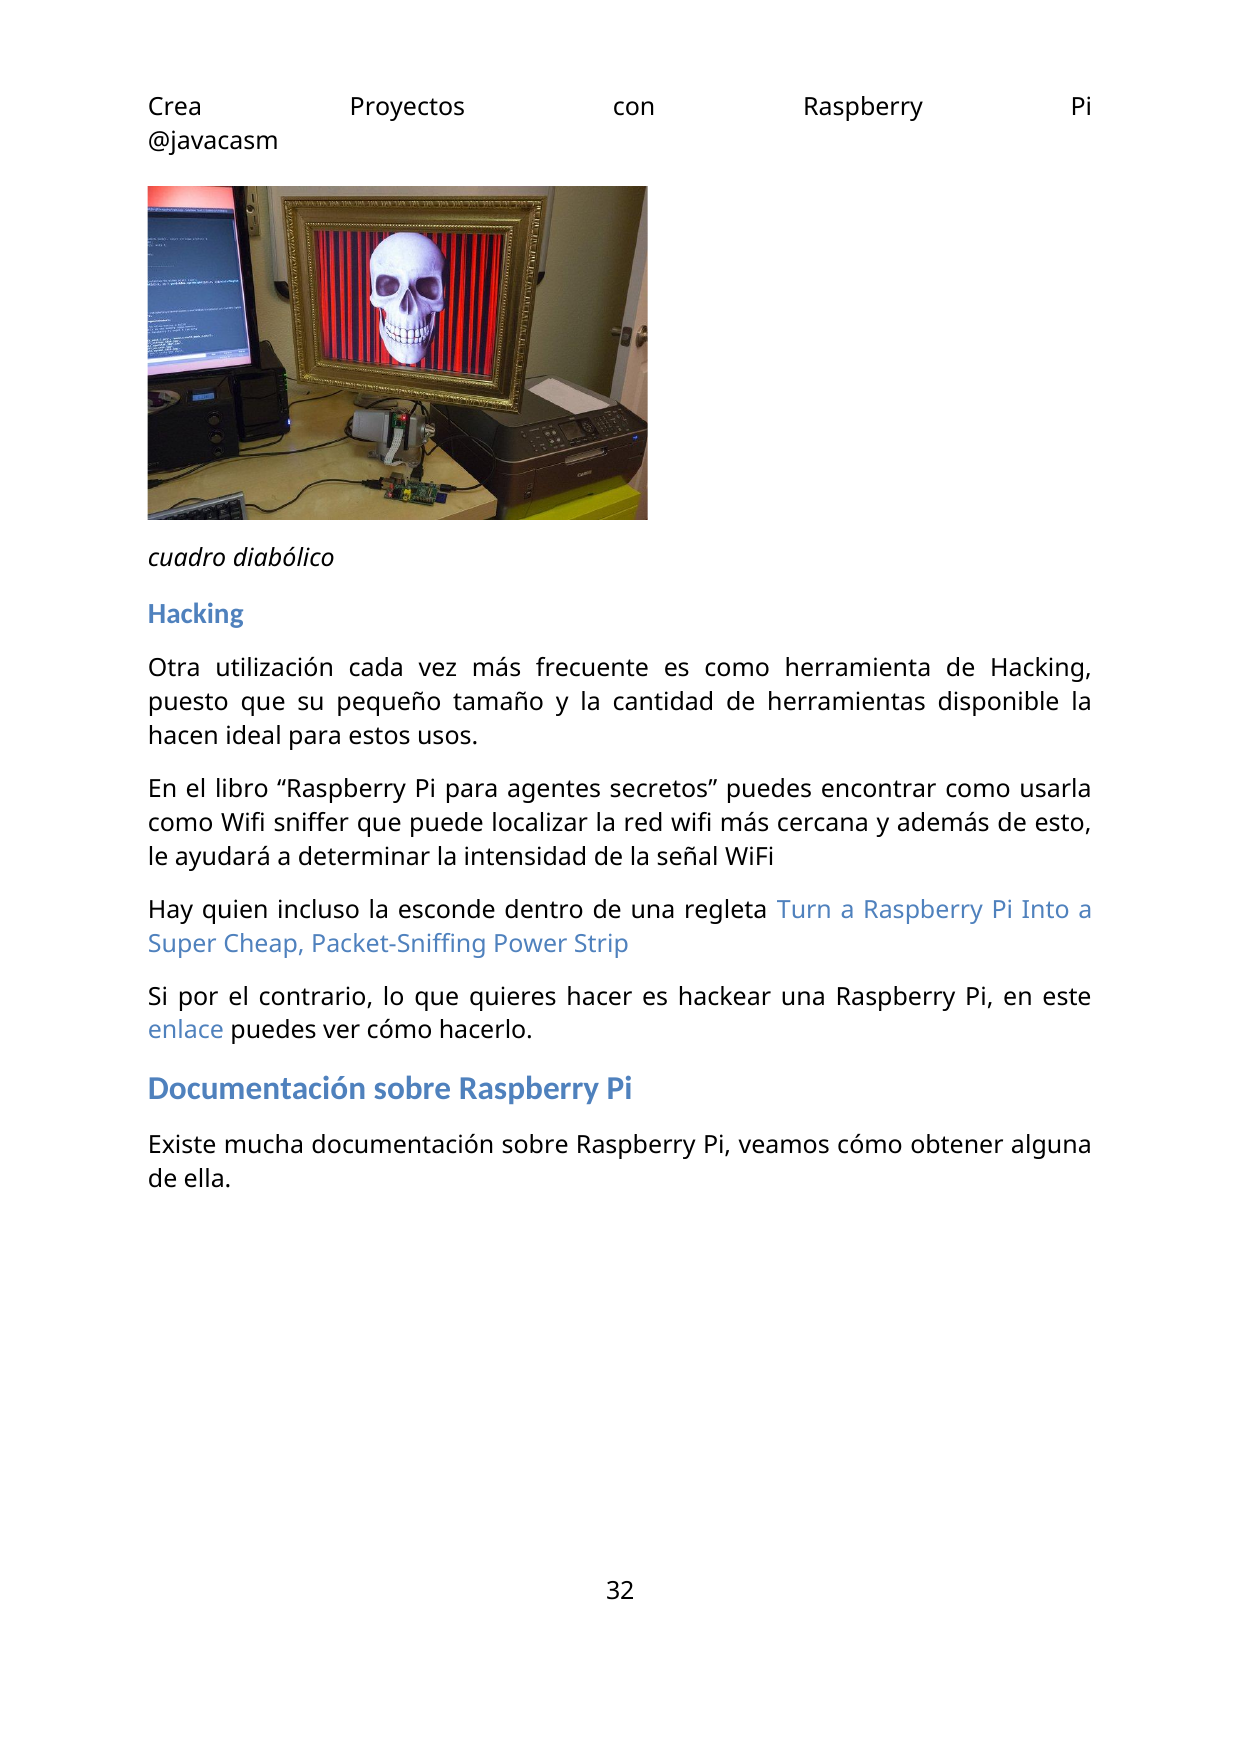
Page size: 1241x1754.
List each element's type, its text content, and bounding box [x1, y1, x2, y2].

text cuadro diabólico [148, 540, 1093, 574]
text Existe mucha documentación sobre Raspberry Pi, veamos cómo obtener alguna de ella. [148, 1127, 1093, 1195]
text En el libro “Raspberry Pi para agentes secretos” puedes encontrar como usarla como Wifi sniffer que puede localizar la red wifi más cercana y además de esto, le ayudará a determinar la intensidad de la señal WiFi [148, 770, 1093, 872]
subtitle Documentación sobre Raspberry Pi [148, 1067, 1093, 1108]
picture [147, 186, 648, 520]
text Si por el contrario, lo que quieres hacer es hackear una Raspberry Pi, en este enlace puedes ver cómo hacerlo. [148, 978, 1093, 1046]
text Hay quien incluso la esconde dentro de una regleta Turn a Raspberry Pi Into a Super Cheap, Packet-Sniffing Power Strip [148, 891, 1093, 959]
text Otra utilización cada vez más frecuente es como herramienta de Hacking, puesto que su pequeño tamaño y la cantidad de herramientas disponible la hacen ideal para estos usos. [148, 649, 1093, 752]
subtitle Hacking [148, 595, 1093, 631]
